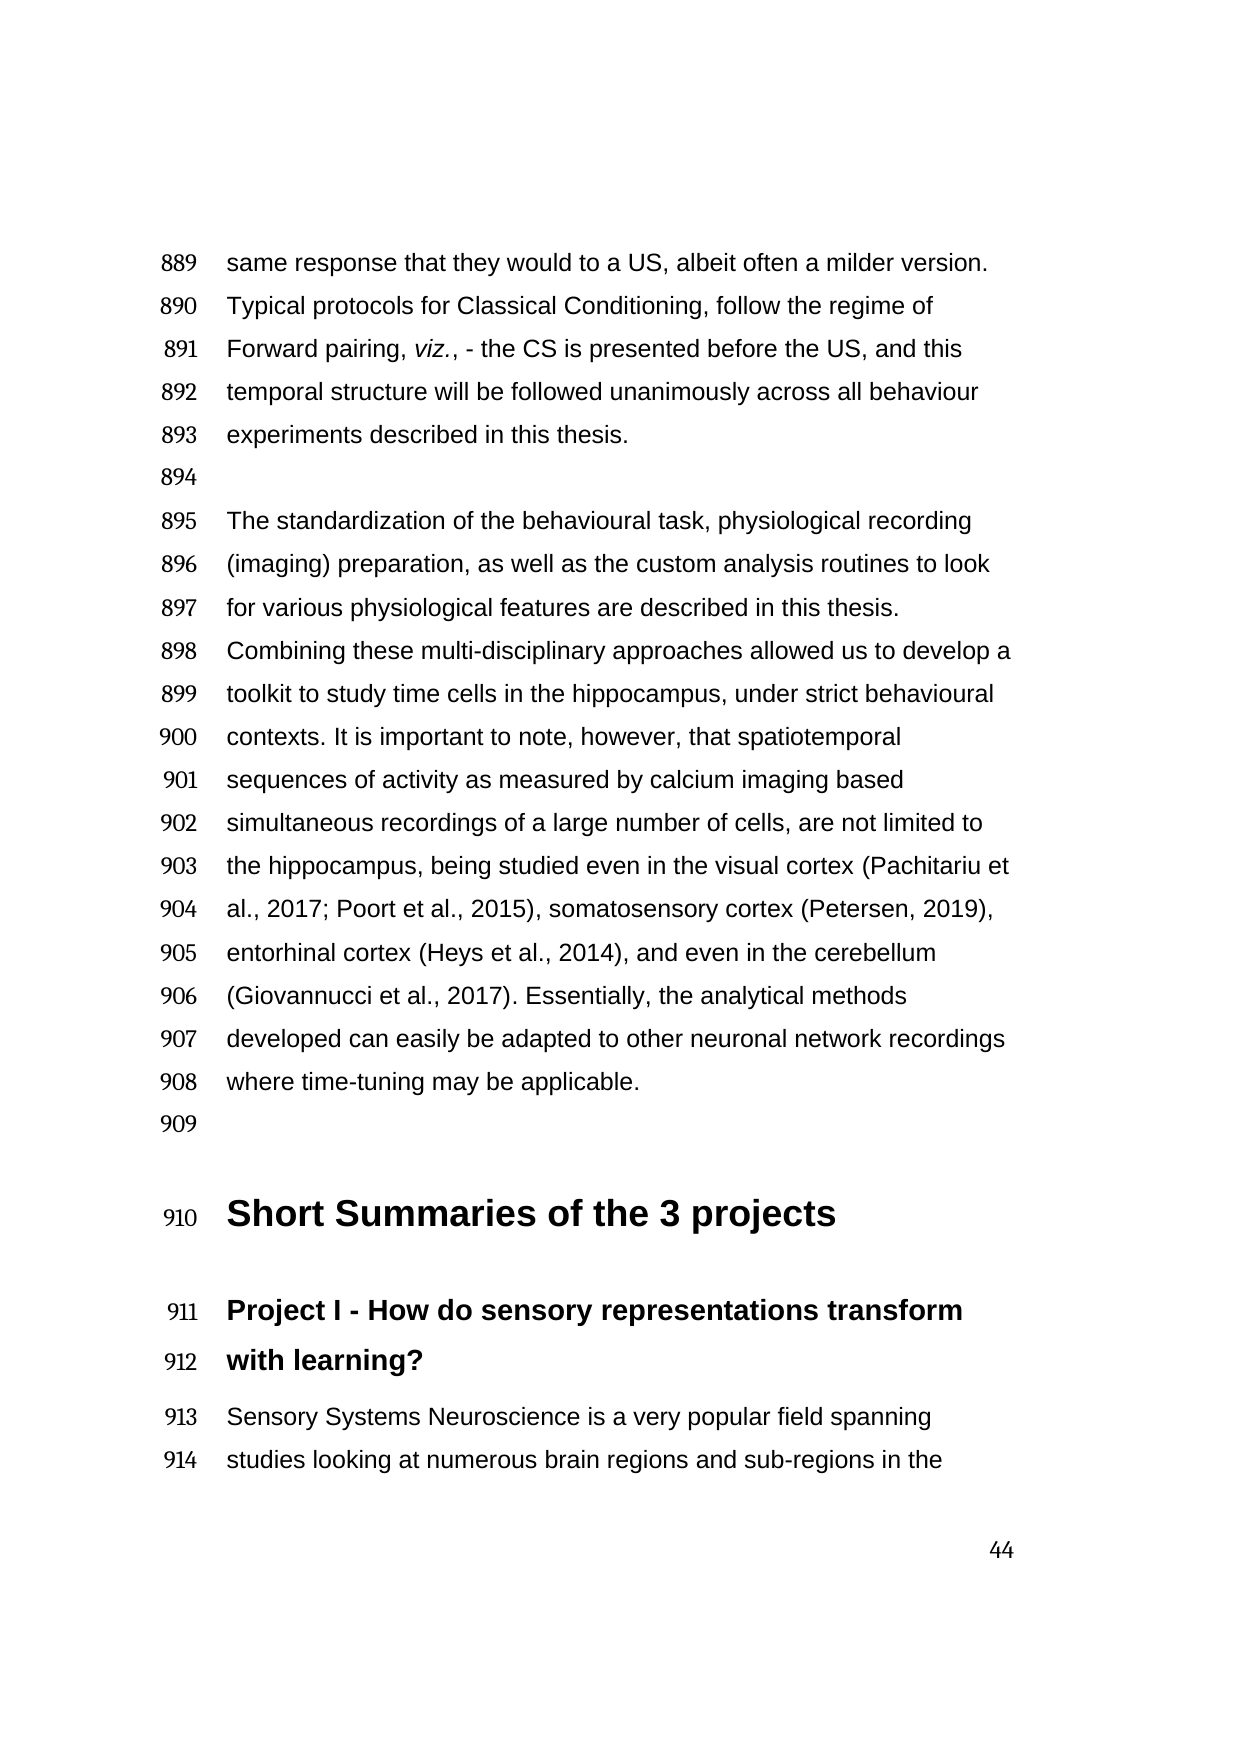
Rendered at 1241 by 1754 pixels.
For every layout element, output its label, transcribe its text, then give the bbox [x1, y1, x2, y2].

subtitle Short Summaries of the 3 projects [226, 1191, 1014, 1234]
subtitle Project I - How do sensory representations transform with learning? [226, 1293, 1014, 1377]
text Sensory Systems Neuroscience is a very popular field spanning studies looking at numerous brain regions and sub-regions in the [226, 1402, 1014, 1474]
text same response that they would to a US, albeit often a milder version. Typical protocols for Classical Conditioning, follow the regime of Forward pairing, viz., - the CS is presented before the US, and this temporal structure will be followed unanimously across all behaviour experiments described in this thesis. [226, 248, 1014, 449]
text The standardization of the behavioural task, physiological recording (imaging) preparation, as well as the custom analysis routines to look for various physiological features are described in this thesis. Combining these multi-disciplinary approaches allowed us to develop a toolkit to study time cells in the hippocampus, under strict behavioural contexts. It is important to note, however, that spatiotemporal sequences of activity as measured by calcium imaging based simultaneous recordings of a large number of cells, are not limited to the hippocampus, being studied even in the visual cortex (Pachitariu et al., 2017; Poort et al., 2015)⁠, somatosensory cortex (Petersen, 2019)⁠, entorhinal cortex (Heys et al., 2014)⁠, and even in the cerebellum (Giovannucci et al., 2017)⁠. Essentially, the analytical methods developed can easily be adapted to other neuronal network recordings where time-tuning may be applicable. [226, 506, 1014, 1096]
